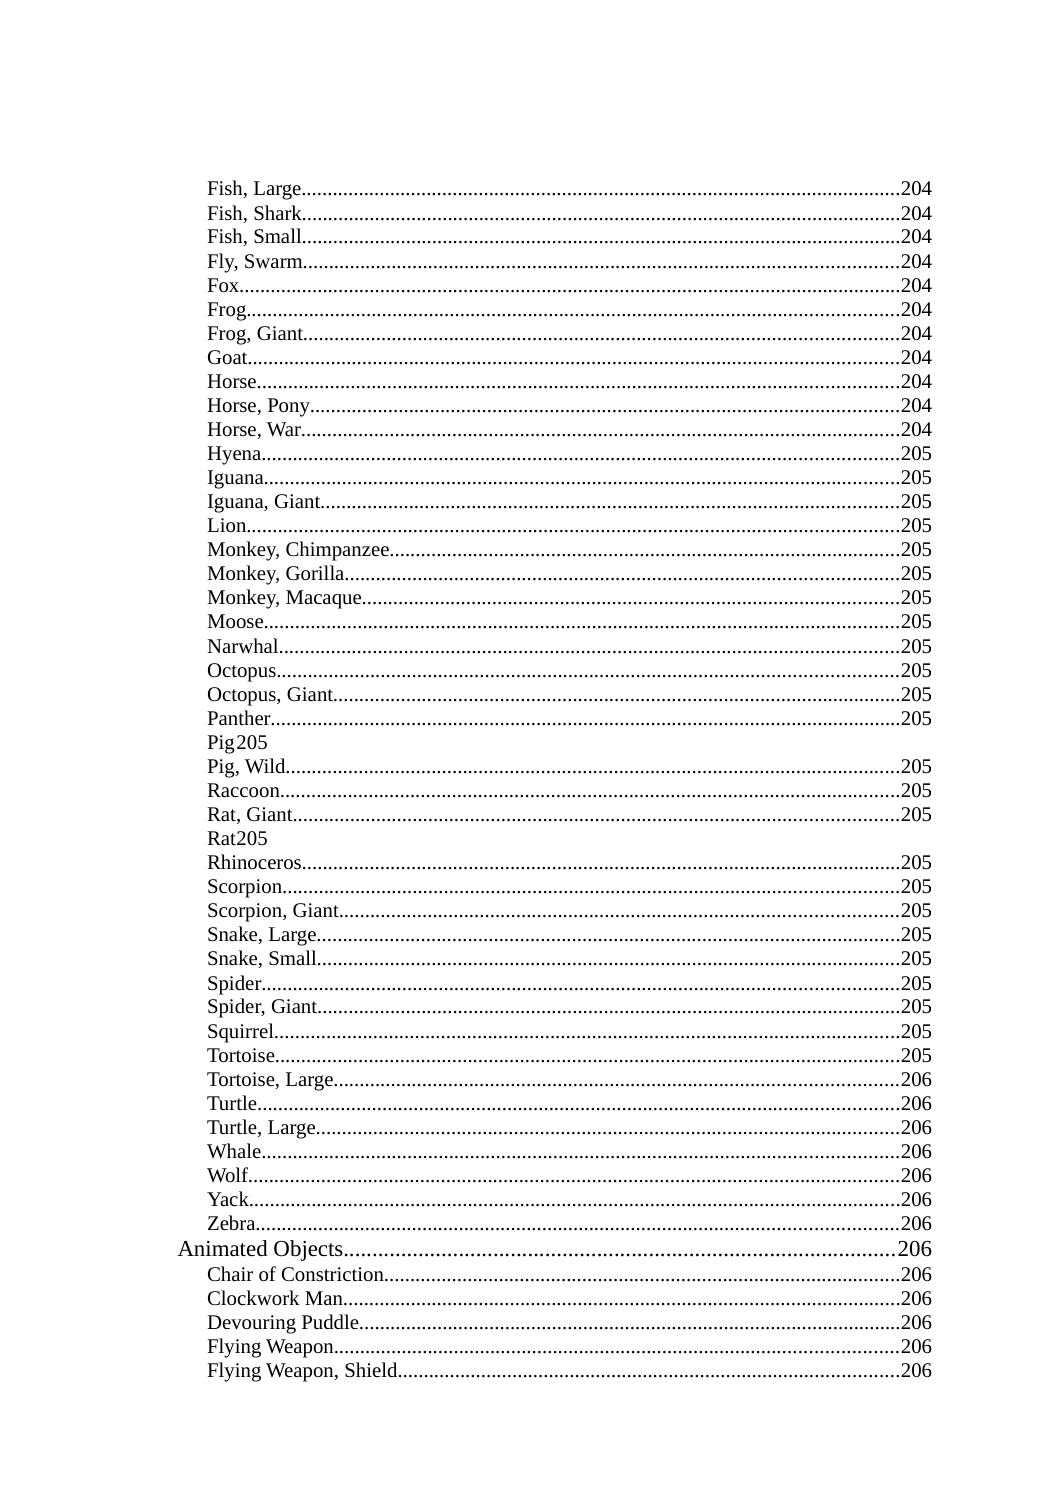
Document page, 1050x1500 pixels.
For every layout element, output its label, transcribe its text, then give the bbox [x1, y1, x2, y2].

text Octopus 205 [207, 658, 932, 682]
text Octopus, Giant 205 [207, 682, 932, 706]
text Turtle 206 [207, 1091, 932, 1115]
text Fly, Swarm 204 [207, 248, 932, 273]
text Zebra 206 [207, 1211, 932, 1235]
text Yack 206 [207, 1187, 932, 1211]
text Scorpion 205 [207, 874, 932, 898]
text Hyena 205 [207, 441, 932, 465]
text Rhinoceros 205 [207, 850, 932, 874]
text Fish, Large 204 [207, 176, 932, 200]
text Moose 205 [207, 609, 932, 633]
text Raccoon 205 [207, 778, 932, 802]
text Tortoise, Large 206 [207, 1067, 932, 1091]
text Squirrel 205 [207, 1018, 932, 1043]
text Monkey, Macaque 205 [207, 585, 932, 609]
text Monkey, Chimpanzee 205 [207, 537, 932, 561]
text Fish, Small 204 [207, 224, 932, 248]
text Wolf 206 [207, 1163, 932, 1187]
text Iguana, Giant 205 [207, 489, 932, 513]
text Panther 205 [207, 706, 932, 730]
text Pig 205 [207, 730, 932, 754]
text Pig, Wild 205 [207, 754, 932, 778]
text Chair of Constriction 206 [207, 1261, 932, 1286]
text Spider 205 [207, 970, 932, 994]
text Rat 205 [207, 826, 932, 850]
text Snake, Large 205 [207, 922, 932, 946]
text Flying Weapon, Shield 206 [207, 1358, 932, 1382]
text Whale 206 [207, 1139, 932, 1163]
text Turtle, Large 206 [207, 1115, 932, 1139]
text Fish, Shark 204 [207, 200, 932, 224]
text Spider, Giant 205 [207, 994, 932, 1018]
text Scorpion, Giant 205 [207, 898, 932, 922]
text Monkey, Gorilla 205 [207, 561, 932, 585]
text Fox 204 [207, 273, 932, 297]
text Devouring Puddle 206 [207, 1309, 932, 1334]
text Tortoise 205 [207, 1043, 932, 1067]
text Clockwork Man 206 [207, 1286, 932, 1309]
text Animated Objects 206 [177, 1235, 932, 1261]
text Horse, War 204 [207, 417, 932, 441]
text Flying Weapon 206 [207, 1334, 932, 1358]
text Lion 205 [207, 513, 932, 537]
text Rat, Giant 205 [207, 802, 932, 826]
text Goat 204 [207, 345, 932, 369]
text Snake, Small 205 [207, 946, 932, 970]
text Iguana 205 [207, 465, 932, 489]
text Narwhal 205 [207, 633, 932, 658]
text Frog 204 [207, 297, 932, 321]
text Horse, Pony 204 [207, 393, 932, 417]
text Horse 204 [207, 369, 932, 393]
text Frog, Giant 204 [207, 321, 932, 345]
